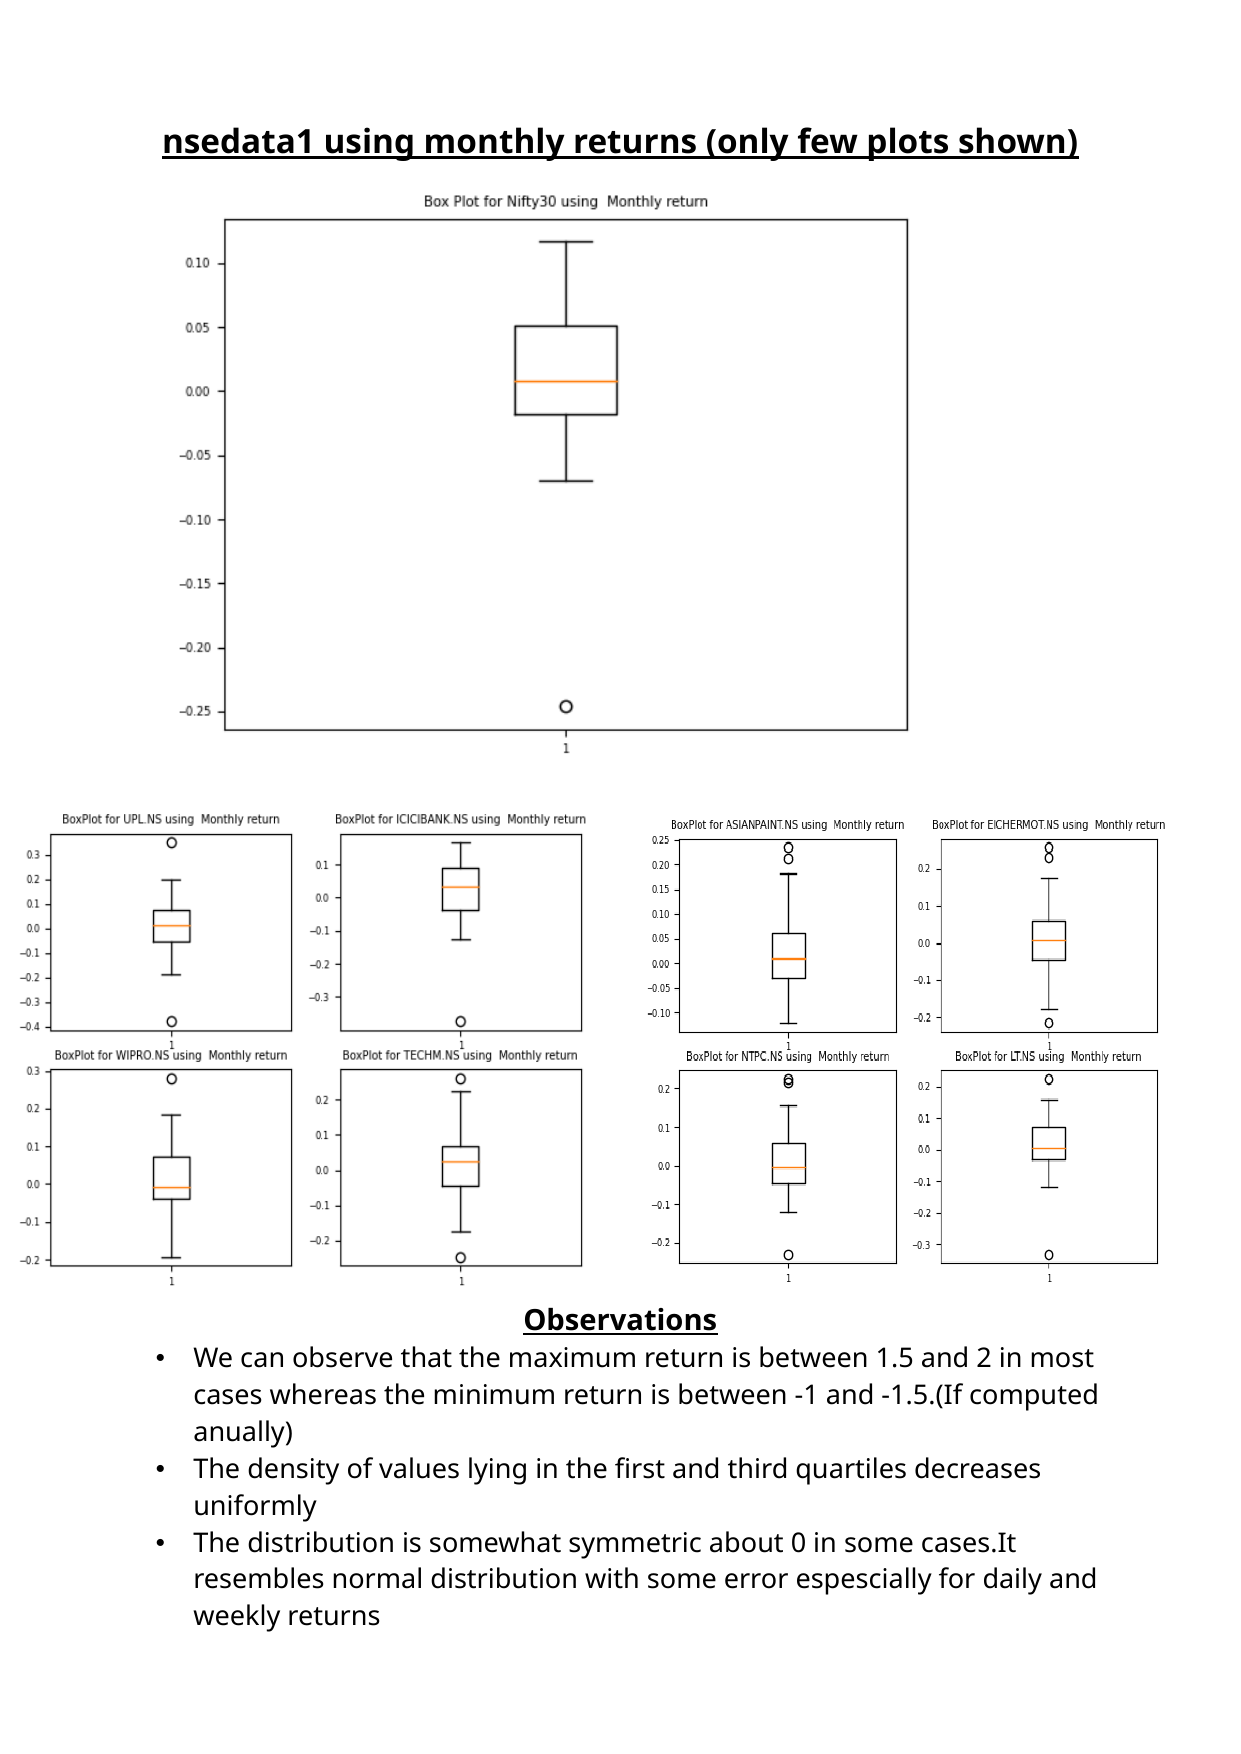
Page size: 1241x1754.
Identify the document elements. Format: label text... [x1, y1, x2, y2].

text Observations [118, 1299, 1122, 1339]
picture [179, 186, 944, 767]
list The density of values lying in the first and third quartiles decreases uniformly [156, 1449, 1122, 1523]
list We can observe that the maximum return is between 1.5 and 2 in most cases whereas the minimum return is between -1 and -1.5.(If computed anually) [156, 1339, 1122, 1449]
list The distribution is somewhat symmetric about 0 in some cases.It resembles normal distribution with some error espescially for daily and weekly returns [156, 1523, 1122, 1634]
picture [15, 806, 610, 1297]
picture [647, 812, 1183, 1294]
text nsedata1 using monthly returns (only few plots shown) [118, 118, 1122, 163]
